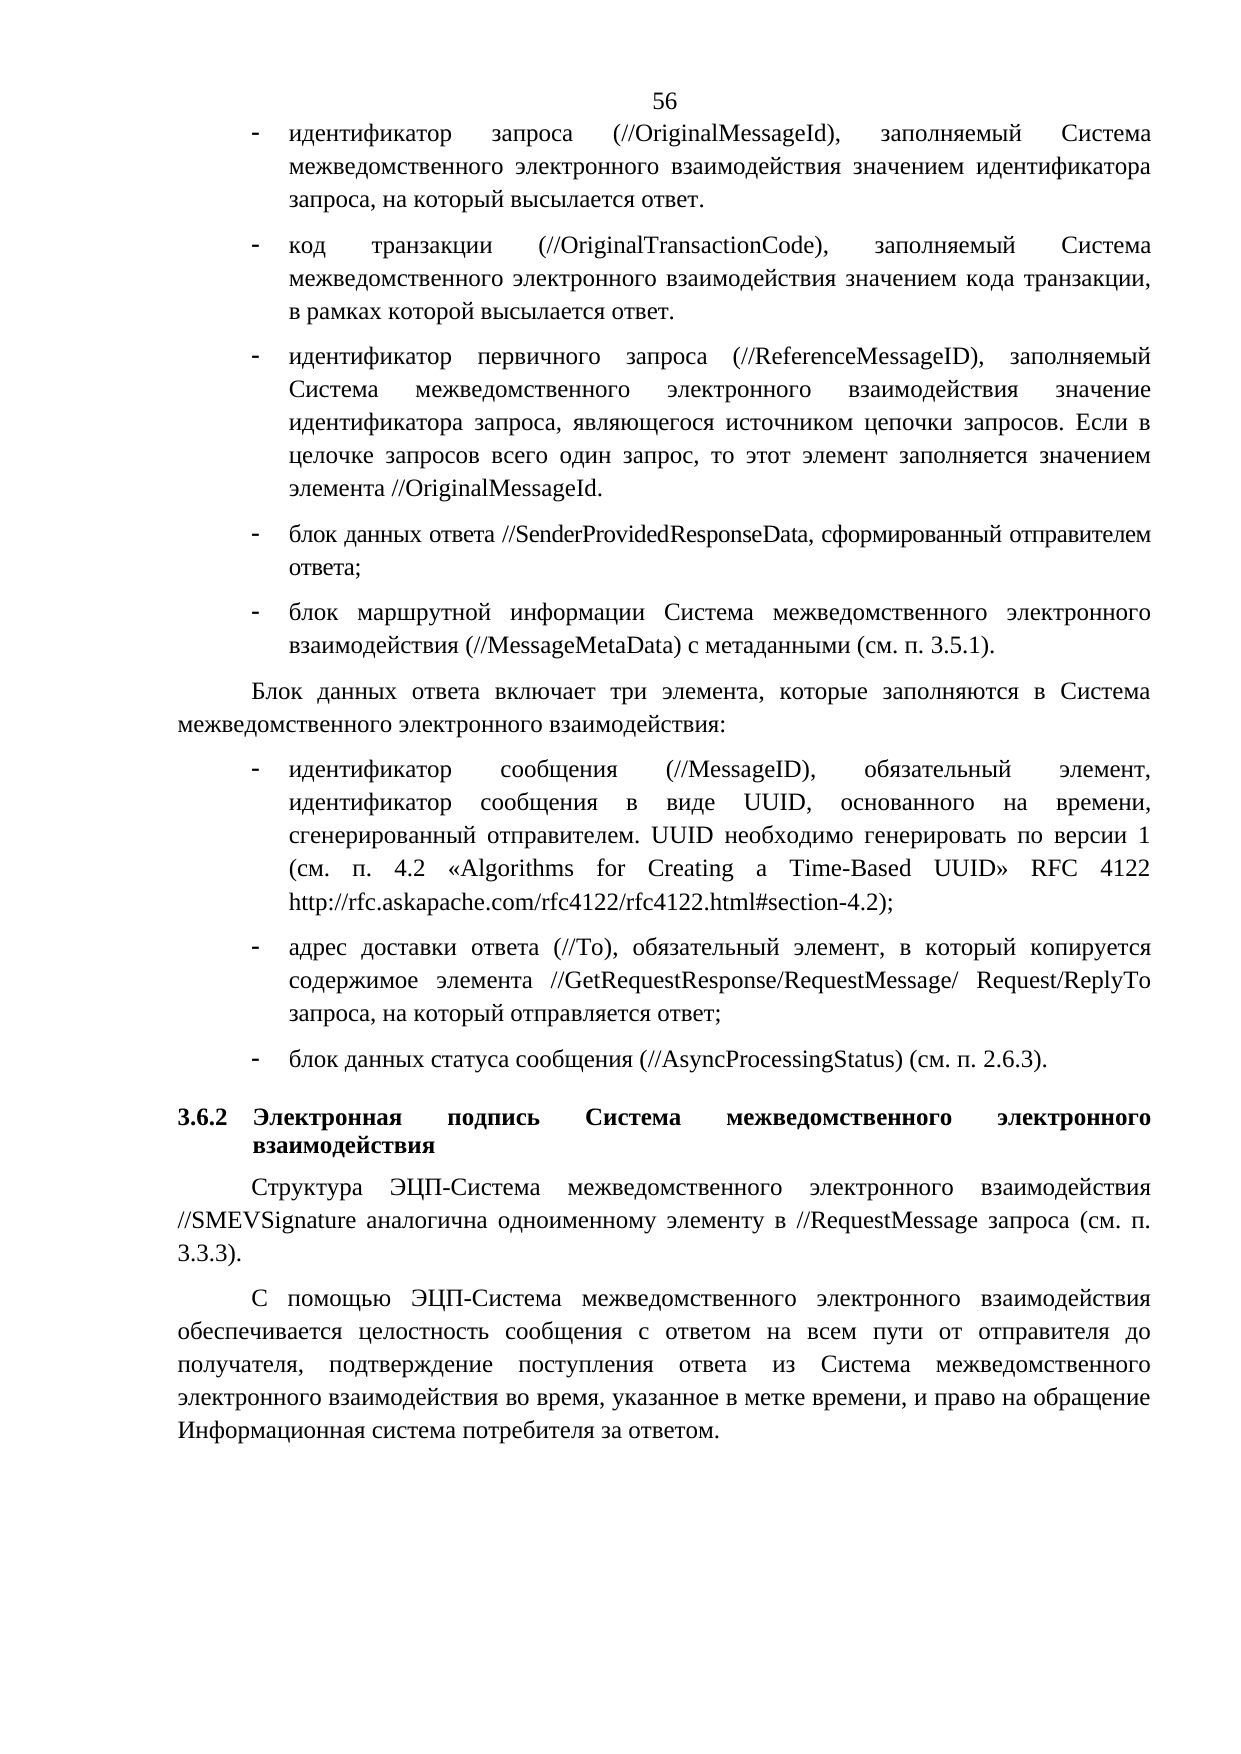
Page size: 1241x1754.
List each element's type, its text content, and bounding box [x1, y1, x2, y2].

text Структура ЭЦП-Система межведомственного электронного взаимодействия //SMEVSignature аналогична одноименному элементу в //RequestMessage запроса (см. п. 3.3.3). [177, 1172, 1152, 1266]
subtitle Электронная подпись Система межведомственного электронного взаимодействия [177, 1102, 1152, 1159]
list блок данных статуса сообщения (//AsyncProcessingStatus) (см. п. 2.6.3). [251, 1044, 1152, 1072]
list блок маршрутной информации Система межведомственного электронного взаимодействия (//MessageMetaData) с метаданными (см. п. 3.5.1). [251, 597, 1152, 659]
list блок данных ответа //SenderProvidedResponseData, сформированный отправителем ответа; [251, 519, 1152, 581]
text Блок данных ответа включает три элемента, которые заполняются в Система межведомственного электронного взаимодействия: [177, 676, 1152, 738]
text С помощью ЭЦП-Система межведомственного электронного взаимодействия обеспечивается целостность сообщения с ответом на всем пути от отправителя до получателя, подтверждение поступления ответа из Система межведомственного электронного взаимодействия во время, указанное в метке времени, и право на обращение Информационная система потребителя за ответом. [177, 1283, 1152, 1444]
list идентификатор сообщения (//MessageID), обязательный элемент, идентификатор сообщения в виде UUID, основанного на времени, сгенерированный отправителем. UUID необходимо генерировать по версии 1 (см. п. 4.2 «Algorithms for Creating a Time-Based UUID» RFC 4122 http://rfc.askapache.com/rfc4122/rfc4122.html#section-4.2); [251, 754, 1152, 915]
list адрес доставки ответа (//To), обязательный элемент, в который копируется содержимое элемента //GetRequestResponse/RequestMessage/ Request/ReplyTo запроса, на который отправляется ответ; [251, 932, 1152, 1027]
list код транзакции (//OriginalTransactionCode), заполняемый Система межведомственного электронного взаимодействия значением кода транзакции, в рамках которой высылается ответ. [251, 230, 1152, 324]
list идентификатор запроса (//OriginalMessageId), заполняемый Система межведомственного электронного взаимодействия значением идентификатора запроса, на который высылается ответ. [251, 118, 1152, 213]
list идентификатор первичного запроса (//ReferenceMessageID), заполняемый Система межведомственного электронного взаимодействия значение идентификатора запроса, являющегося источником цепочки запросов. Если в целочке запросов всего один запрос, то этот элемент заполняется значением элемента //OriginalMessageId. [251, 341, 1152, 502]
